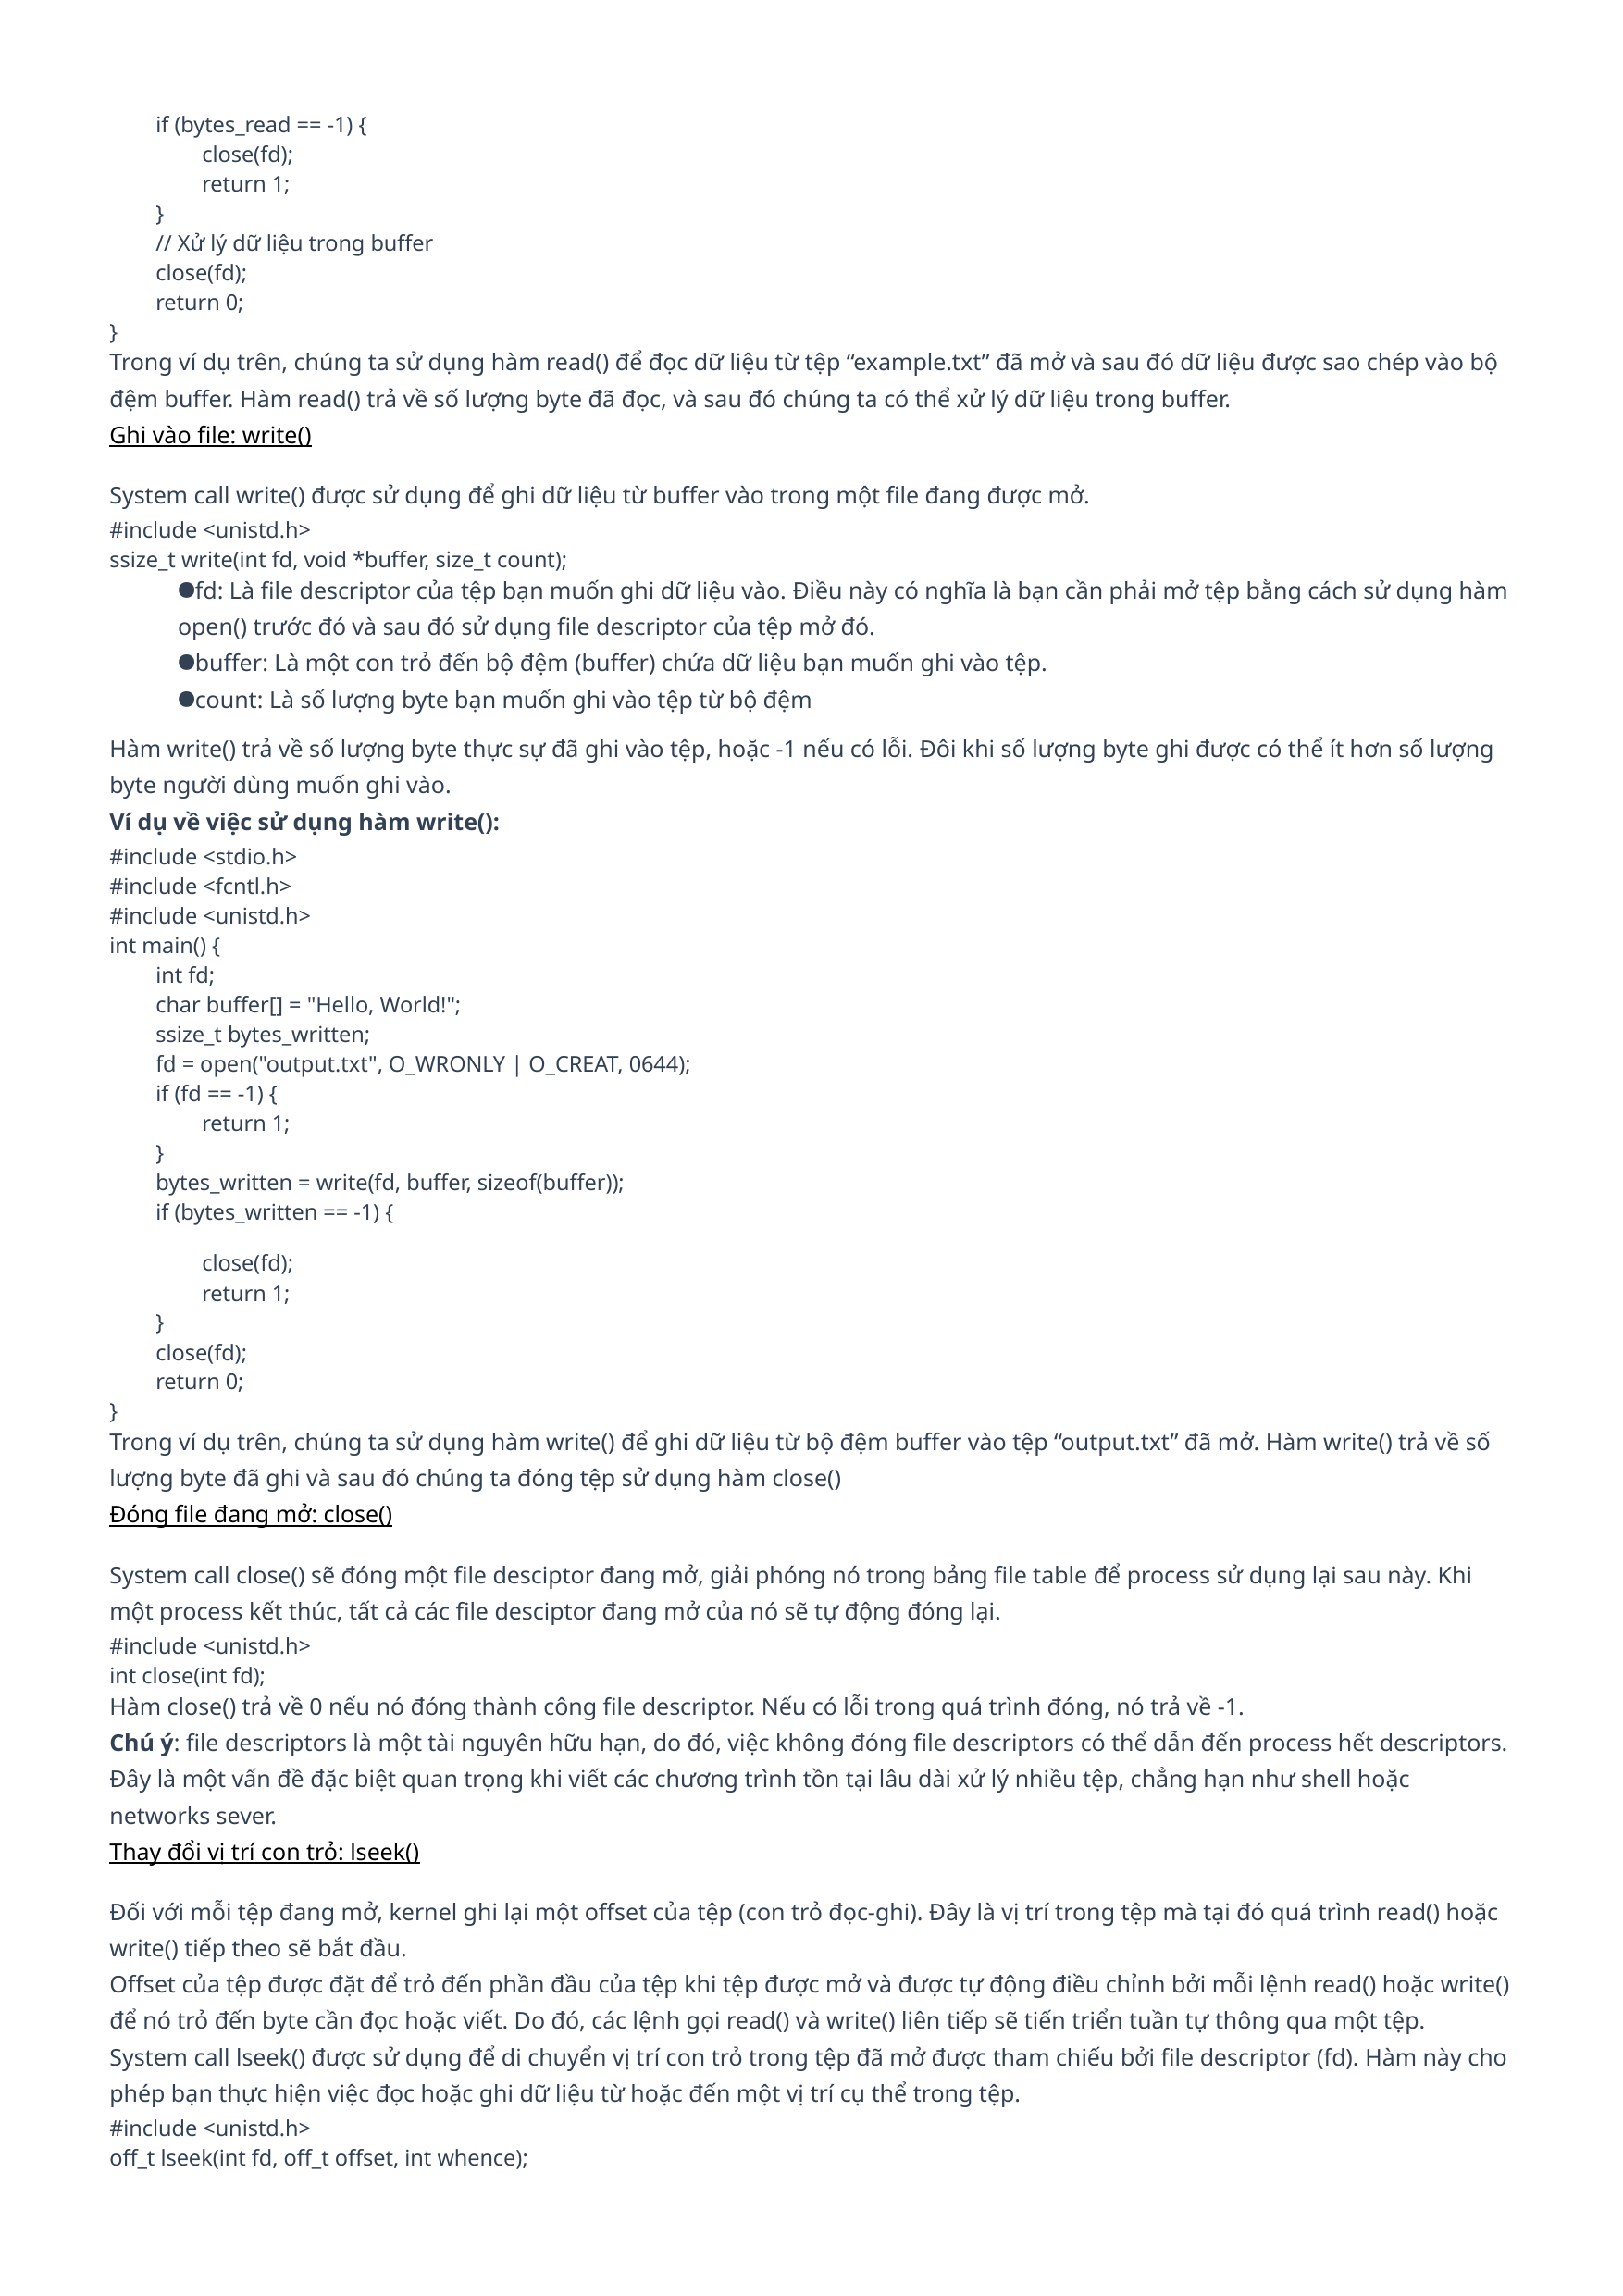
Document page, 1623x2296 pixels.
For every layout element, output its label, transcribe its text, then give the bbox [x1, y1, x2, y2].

text bytes_written = write(fd, buffer, sizeof(buffer)); [109, 1167, 1514, 1197]
text close(fd); [109, 1337, 1514, 1367]
text #include <unistd.h> [109, 900, 1514, 930]
subtitle Ghi vào file: write() [109, 418, 1514, 450]
text } [109, 1308, 1514, 1337]
text if (bytes_read == -1) { [109, 109, 1514, 139]
list count: Là số lượng byte bạn muốn ghi vào tệp từ bộ đệm [109, 683, 1514, 714]
text ssize_t bytes_written; [109, 1019, 1514, 1049]
text Hàm close() trả về 0 nếu nó đóng thành công file descriptor. Nếu có lỗi trong quá trình đóng, nó trả về -1. [109, 1691, 1514, 1722]
text int main() { [109, 930, 1514, 960]
text Đối với mỗi tệp đang mở, kernel ghi lại một offset của tệp (con trỏ đọc-ghi). Đây là vị trí trong tệp mà tại đó quá trình read() hoặc write() tiếp theo sẽ bắt đầu. [109, 1896, 1514, 1964]
text Offset của tệp được đặt để trỏ đến phần đầu của tệp khi tệp được mở và được tự động điều chỉnh bởi mỗi lệnh read() hoặc write() để nó trỏ đến byte cần đọc hoặc viết. Do đó, các lệnh gọi read() và write() liên tiếp sẽ tiến triển tuần tự thông qua một tệp. [109, 1968, 1514, 2036]
text System call close() sẽ đóng một file desciptor đang mở, giải phóng nó trong bảng file table để process sử dụng lại sau này. Khi một process kết thúc, tất cả các file desciptor đang mở của nó sẽ tự động đóng lại. [109, 1558, 1514, 1627]
list fd: Là file descriptor của tệp bạn muốn ghi dữ liệu vào. Điều này có nghĩa là bạn cần phải mở tệp bằng cách sử dụng hàm open() trước đó và sau đó sử dụng file descriptor của tệp mở đó. [109, 575, 1514, 642]
text #include <unistd.h> [109, 1632, 1514, 1661]
text close(fd); [109, 257, 1514, 287]
text } [109, 316, 1514, 346]
text #include <fcntl.h> [109, 871, 1514, 900]
text Trong ví dụ trên, chúng ta sử dụng hàm write() để ghi dữ liệu từ bộ đệm buffer vào tệp “output.txt” đã mở. Hàm write() trả về số lượng byte đã ghi và sau đó chúng ta đóng tệp sử dụng hàm close() [109, 1426, 1514, 1494]
text System call lseek() được sử dụng để di chuyển vị trí con trỏ trong tệp đã mở được tham chiếu bởi file descriptor (fd). Hàm này cho phép bạn thực hiện việc đọc hoặc ghi dữ liệu từ hoặc đến một vị trí cụ thể trong tệp. [109, 2041, 1514, 2108]
text #include <unistd.h> [109, 515, 1514, 545]
text return 1; [109, 1278, 1514, 1308]
text off_t lseek(int fd, off_t offset, int whence); [109, 2143, 1514, 2173]
text return 1; [109, 1108, 1514, 1137]
text int fd; [109, 960, 1514, 989]
text } [109, 1396, 1514, 1426]
text Chú ý: file descriptors là một tài nguyên hữu hạn, do đó, việc không đóng file descriptors có thể dẫn đến process hết descriptors. Đây là một vấn đề đặc biệt quan trọng khi viết các chương trình tồn tại lâu dài xử lý nhiều tệp, chẳng hạn như shell hoặc networks sever. [109, 1727, 1514, 1831]
text } [109, 198, 1514, 228]
text Hàm write() trả về số lượng byte thực sự đã ghi vào tệp, hoặc -1 nếu có lỗi. Đôi khi số lượng byte ghi được có thể ít hơn số lượng byte người dùng muốn ghi vào. [109, 733, 1514, 800]
text return 0; [109, 287, 1514, 316]
list buffer: Là một con trỏ đến bộ đệm (buffer) chứa dữ liệu bạn muốn ghi vào tệp. [109, 647, 1514, 678]
text close(fd); [109, 1248, 1514, 1278]
text close(fd); [109, 139, 1514, 168]
text Trong ví dụ trên, chúng ta sử dụng hàm read() để đọc dữ liệu từ tệp “example.txt” đã mở và sau đó dữ liệu được sao chép vào bộ đệm buffer. Hàm read() trả về số lượng byte đã đọc, và sau đó chúng ta có thể xử lý dữ liệu trong buffer. [109, 346, 1514, 414]
text // Xử lý dữ liệu trong buffer [109, 228, 1514, 257]
text System call write() được sử dụng để ghi dữ liệu từ buffer vào trong một file đang được mở. [109, 479, 1514, 511]
text return 0; [109, 1367, 1514, 1396]
text int close(int fd); [109, 1661, 1514, 1691]
text char buffer[] = "Hello, World!"; [109, 989, 1514, 1019]
text if (bytes_written == -1) { [109, 1197, 1514, 1226]
text } [109, 1137, 1514, 1167]
text Ví dụ về việc sử dụng hàm write(): [109, 805, 1514, 837]
text ssize_t write(int fd, void *buffer, size_t count); [109, 545, 1514, 575]
text if (fd == -1) { [109, 1078, 1514, 1108]
text fd = open("output.txt", O_WRONLY | O_CREAT, 0644); [109, 1049, 1514, 1078]
subtitle Thay đổi vị trí con trỏ: lseek() [109, 1835, 1514, 1867]
subtitle Đóng file đang mở: close() [109, 1498, 1514, 1530]
text #include <stdio.h> [109, 841, 1514, 871]
text #include <unistd.h> [109, 2114, 1514, 2143]
text return 1; [109, 168, 1514, 198]
